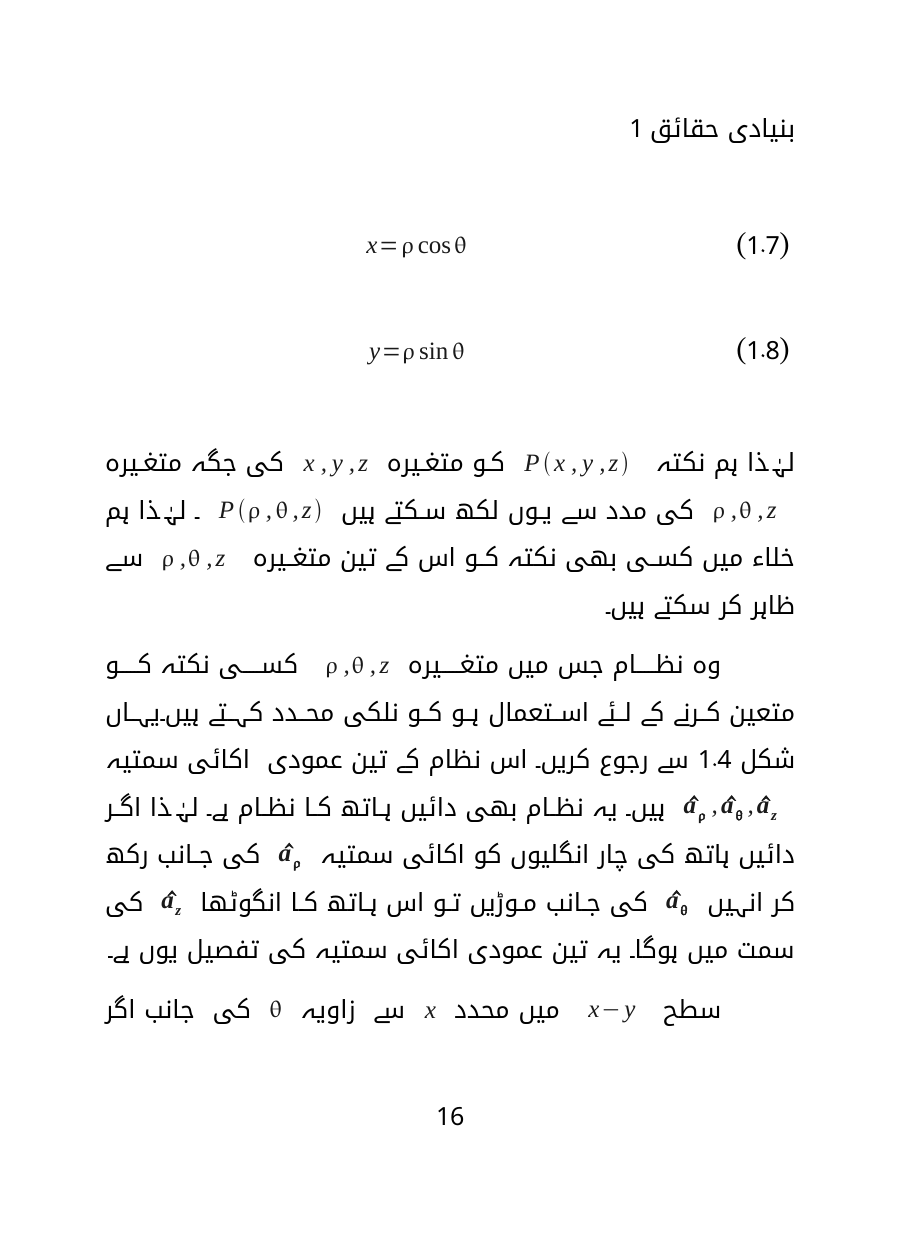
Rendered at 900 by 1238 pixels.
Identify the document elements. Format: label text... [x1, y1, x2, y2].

table_header (1.8) [718, 322, 795, 393]
table_header (1.7) [718, 216, 795, 288]
text لہٰذا ہم نکتہ کو متغیرہکی جگہ متغیرہکی مدد سے یوں لکھ سکتے ہیں۔ لہٰذا ہم خلاء میں کسی بھی نکتہ کو اس کے تین متغیرہ سے ظاہر کر سکتے ہیں۔ [105, 440, 795, 629]
table_header [105, 216, 718, 288]
text وہ نظام جس میں متغیرہ کسی نکتہ کو متعین کرنے کے لئے استعمال ہو کو نلکی محدد کہتے ہیں۔یہاں شکل 1.4 سے رجوع کریں۔ اس نظام کے تین عمودی اکائی سمتیہ ہیں۔ یہ نظام بھی دائیں ہاتھ کا نظام ہے۔ لہٰذا اگر دائیں ہاتھ کی چار انگلیوں کو اکائی سمتیہکی جانب رکھ کر انہیںکی جانب موڑیں تو اس ہاتھ کا انگوٹھاکی سمت میں ہوگا۔ یہ تین عمودی اکائی سمتیہ کی تفصیل یوں ہے۔ [105, 642, 795, 974]
text سطح میں محددسے زاویہکی جانب اگر اکائی سمتیہ بنائی جائے تو یہ اکائی سمتیہہو گی۔ اگر اسی سطح پر اکائی سمتیہکی عمودی سمت میں، زاویہ بڑھانے والے سمت میں، ایک اکائی سمتیہ بنائی جائے تو یہ اکائی سمتیہہو گی۔ اکائی سمتیہوہی اکائی سمتیہ ہے جو کارتیسی محدد نظام میں تھی۔ [105, 986, 795, 1033]
table_header [105, 322, 718, 393]
